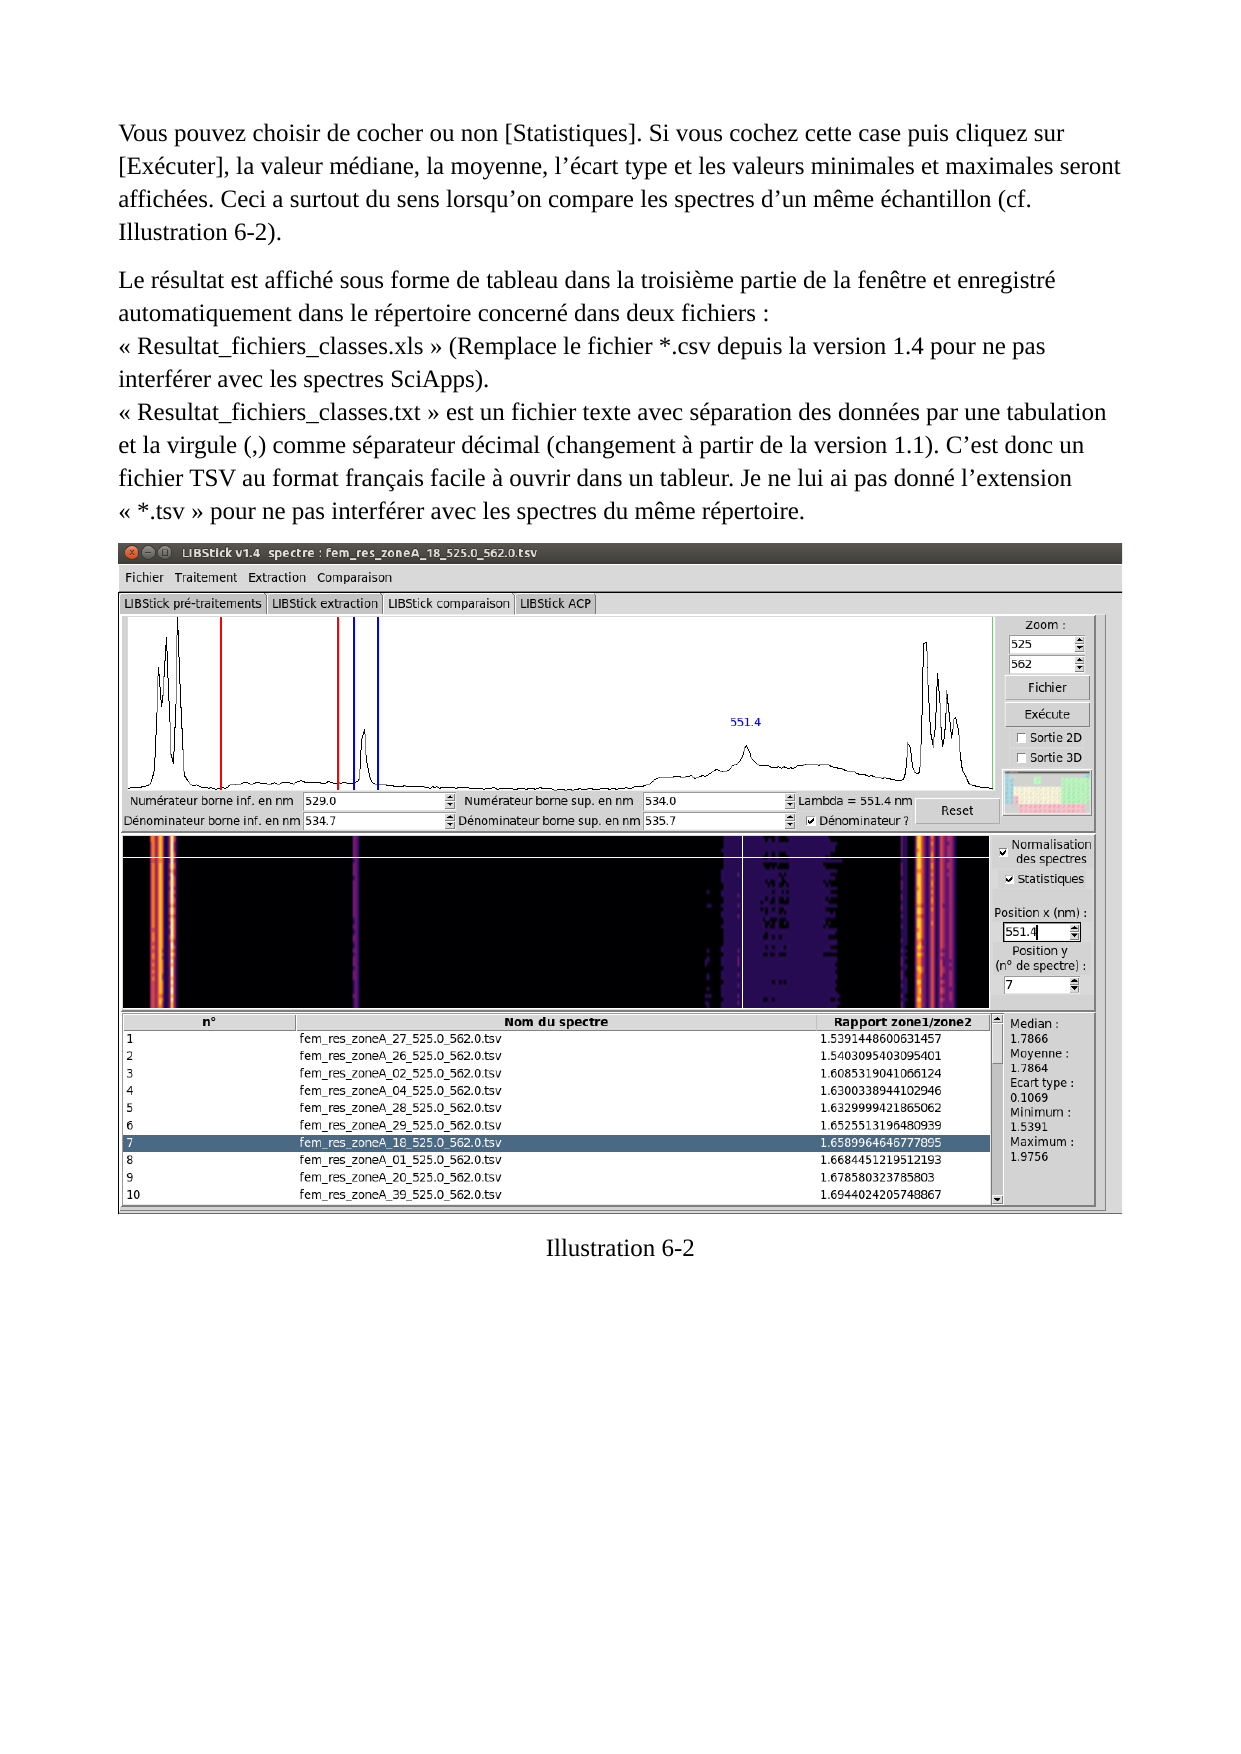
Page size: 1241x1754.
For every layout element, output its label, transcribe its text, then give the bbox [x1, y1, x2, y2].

picture [118, 543, 1123, 1214]
text Le résultat est affiché sous forme de tableau dans la troisième partie de la fenêtre et enregistré automatiquement dans le répertoire concerné dans deux fichiers : « Resultat_fichiers_classes.xls » (Remplace le fichier *.csv depuis la version 1.4 pour ne pas interférer avec les spectres SciApps). « Resultat_fichiers_classes.txt » est un fichier texte avec séparation des données par une tabulation et la virgule (,) comme séparateur décimal (changement à partir de la version 1.1). C’est donc un fichier TSV au format français facile à ouvrir dans un tableur. Je ne lui ai pas donné l’extension « *.tsv » pour ne pas interférer avec les spectres du même répertoire. [118, 265, 1122, 525]
text Illustration 6-2 [118, 1233, 1122, 1262]
text Vous pouvez choisir de cocher ou non [Statistiques]. Si vous cochez cette case puis cliquez sur [Exécuter], la valeur médiane, la moyenne, l’écart type et les valeurs minimales et maximales seront affichées. Ceci a surtout du sens lorsqu’on compare les spectres d’un même échantillon (cf. Illustration 6-2). [118, 118, 1122, 246]
